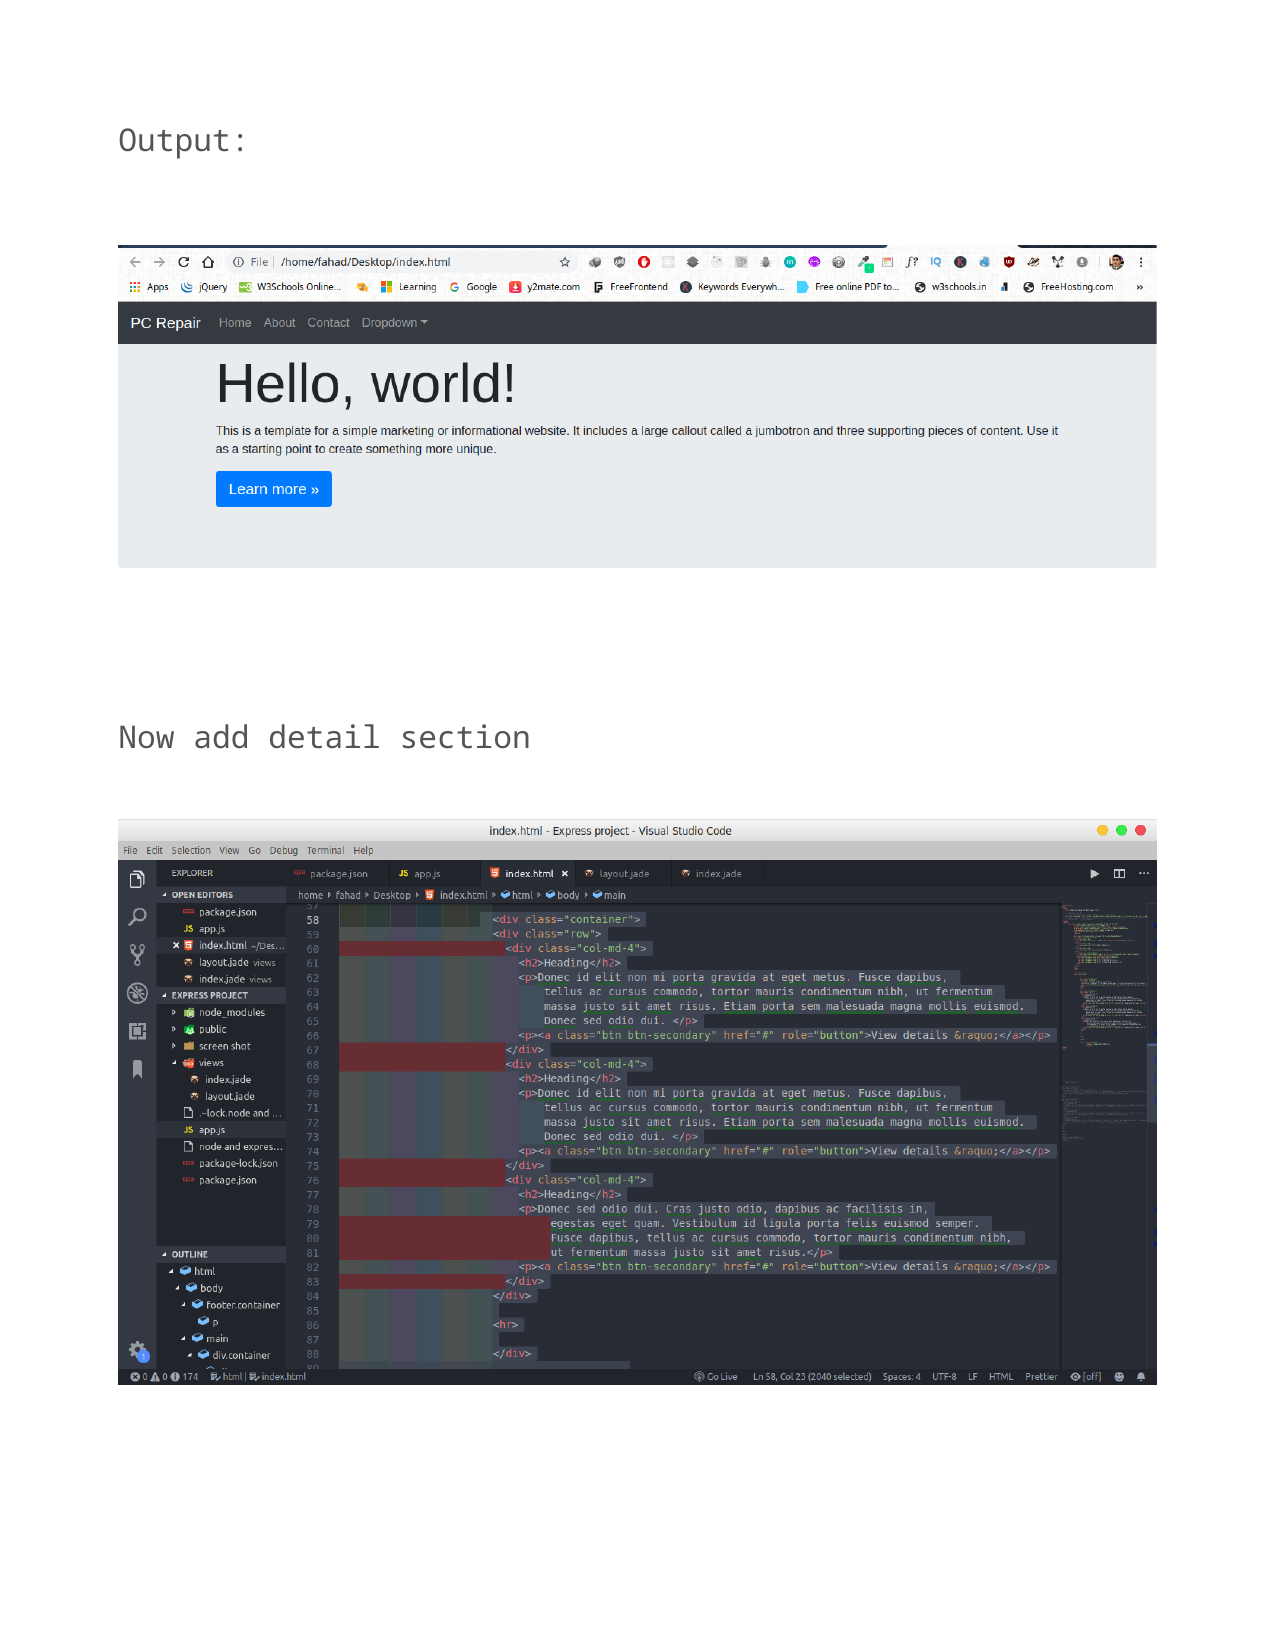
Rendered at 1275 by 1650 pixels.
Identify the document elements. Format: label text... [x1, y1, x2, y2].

picture [118, 819, 1157, 1385]
picture [118, 245, 1157, 630]
text Now add detail section [118, 715, 1157, 758]
text Output: [118, 118, 1157, 161]
